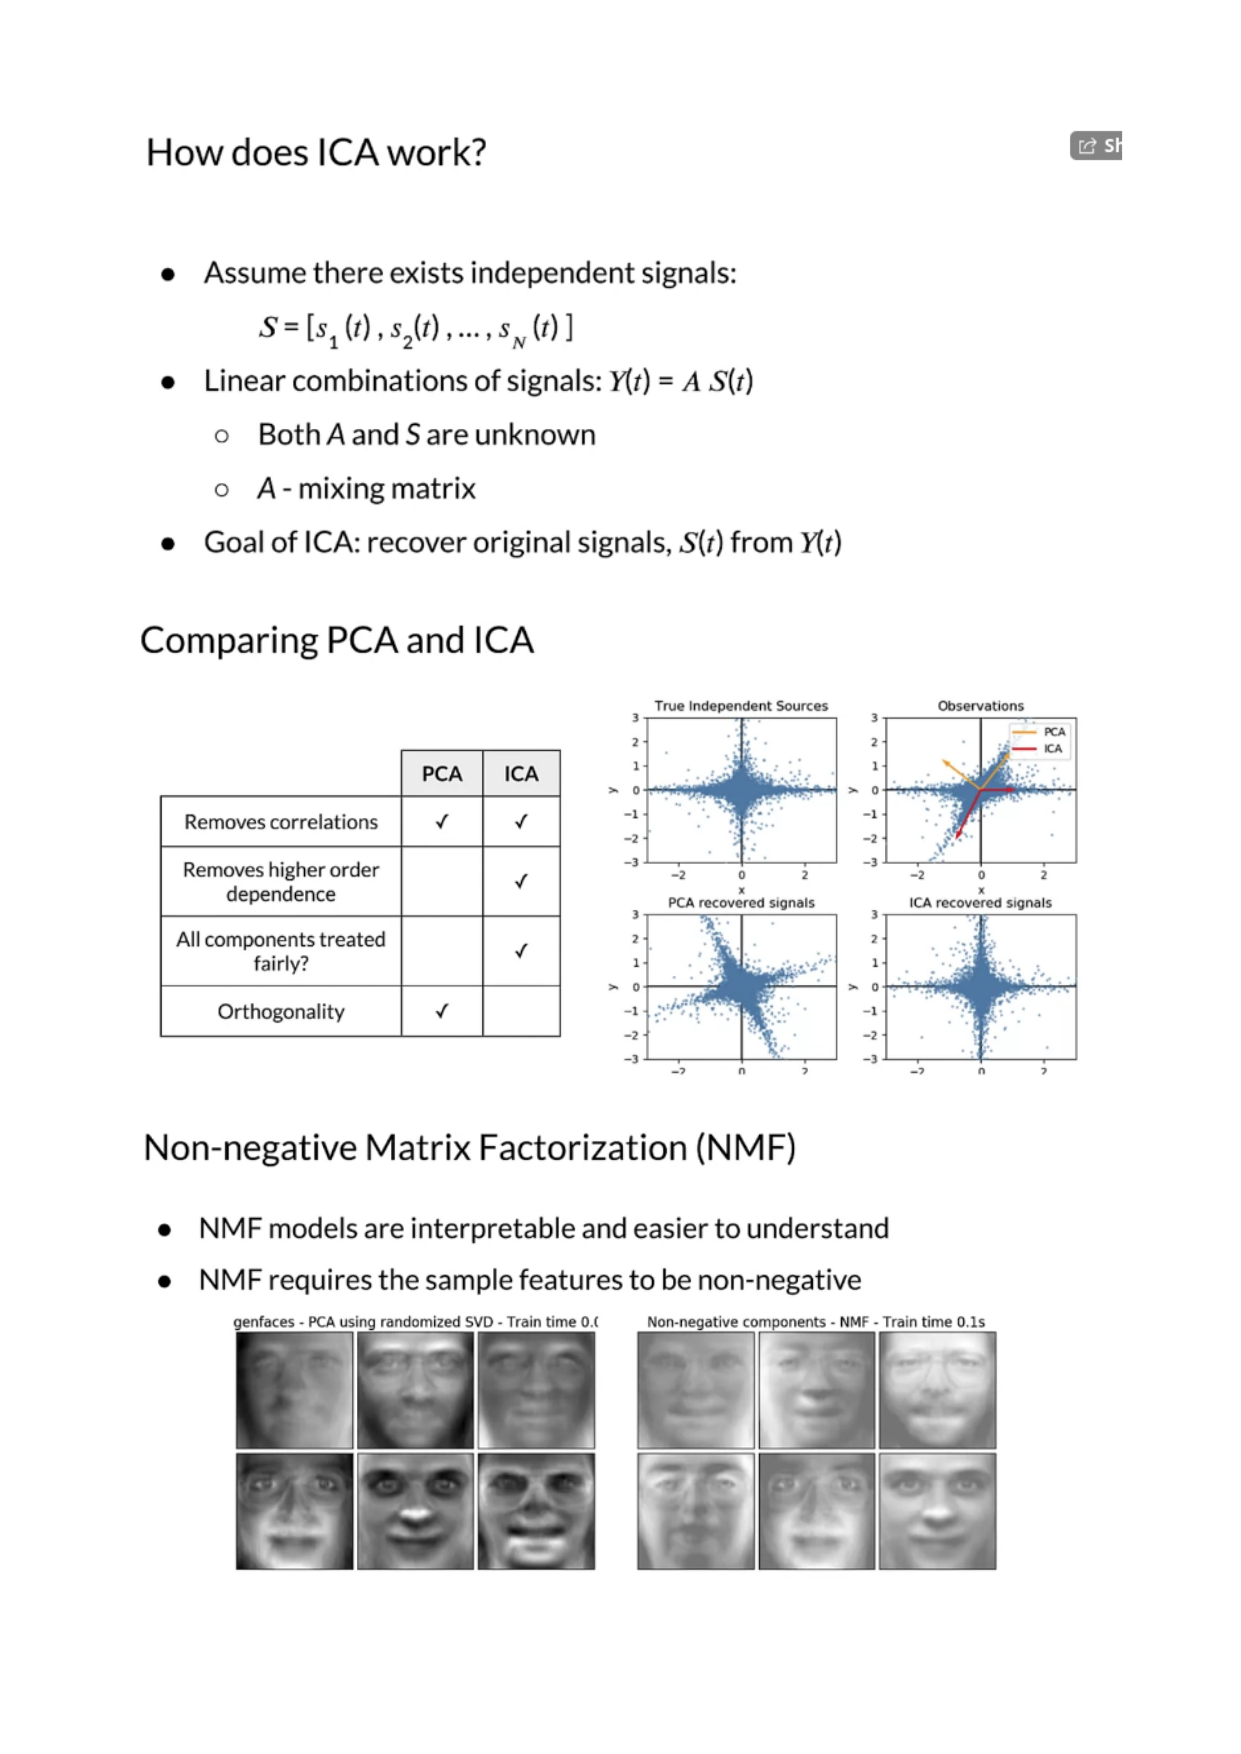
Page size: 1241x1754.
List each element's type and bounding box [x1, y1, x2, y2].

picture [118, 609, 1123, 1094]
picture [118, 118, 1123, 581]
picture [118, 1121, 1123, 1585]
